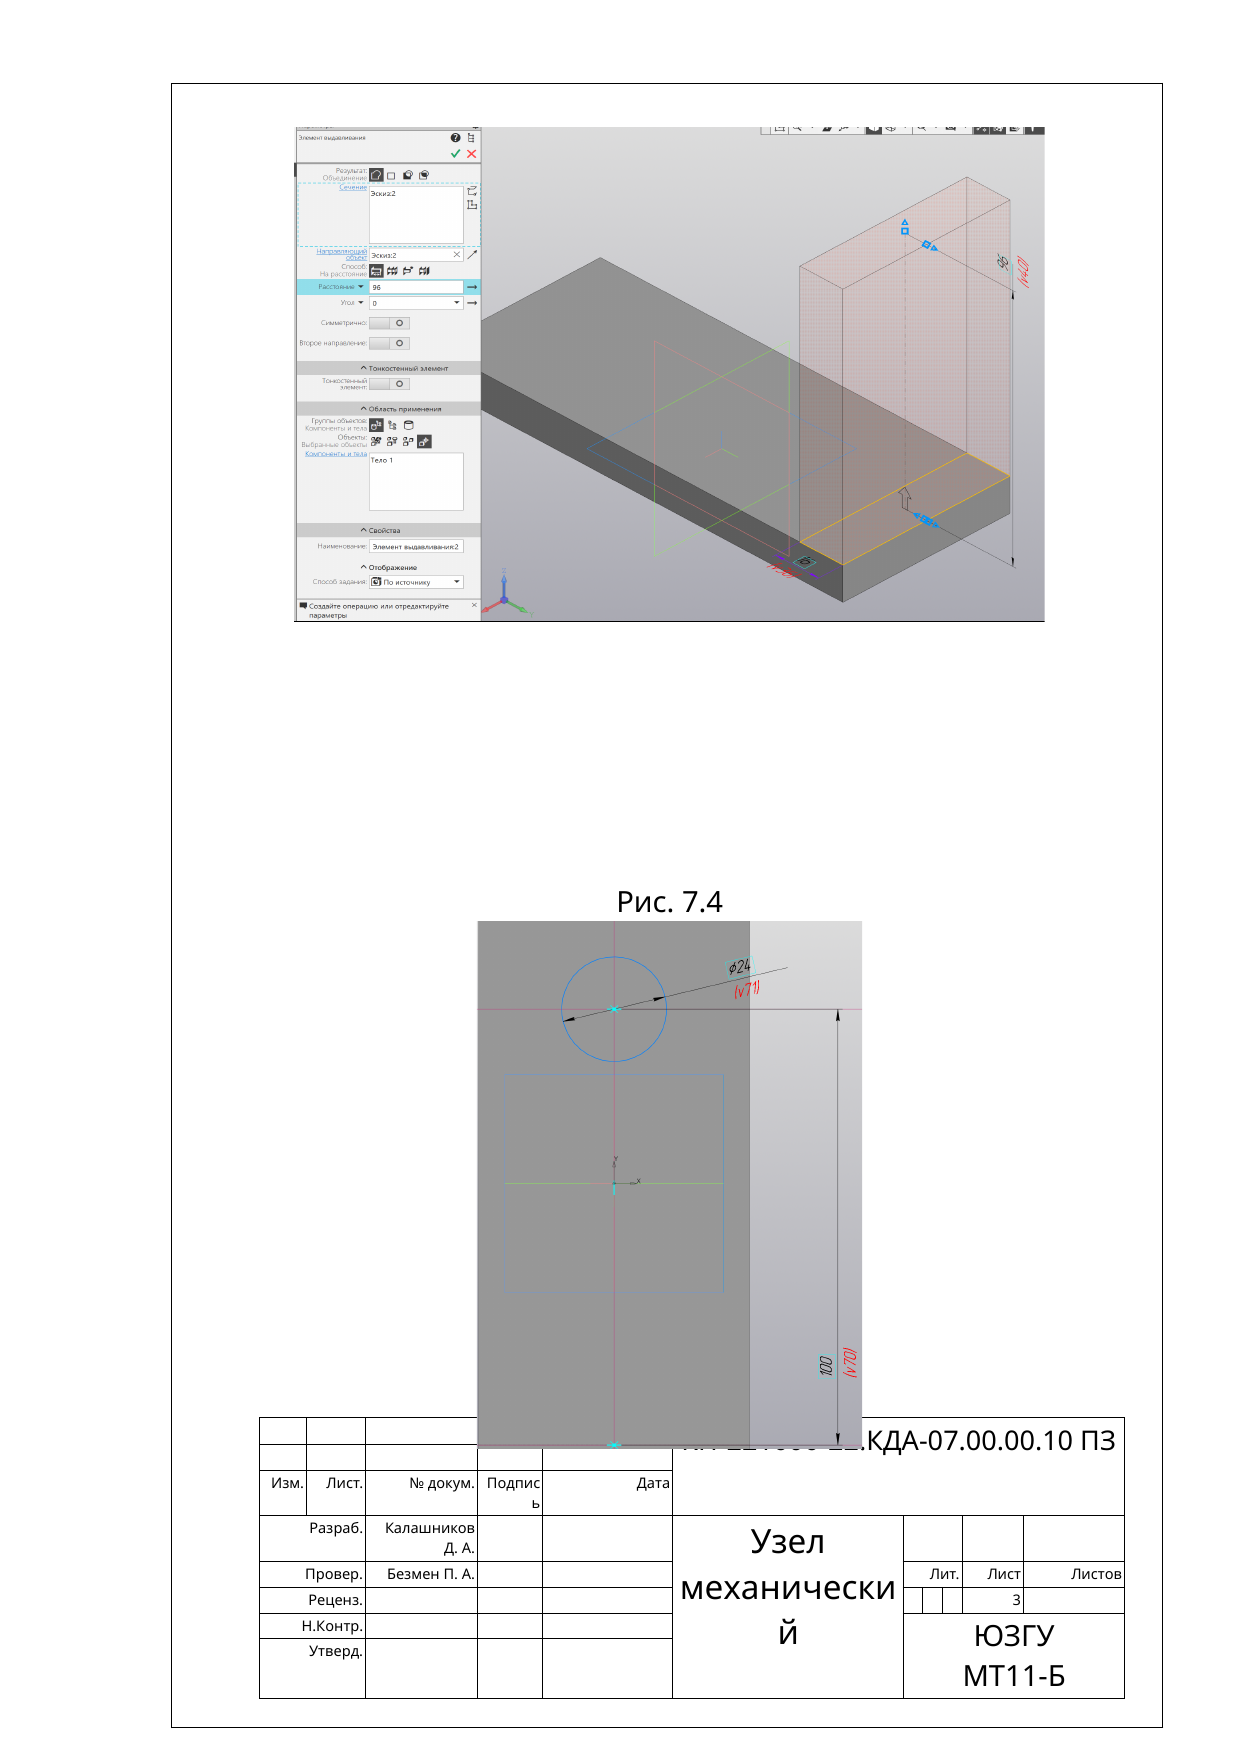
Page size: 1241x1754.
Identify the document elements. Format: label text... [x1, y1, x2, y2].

text Рис. 7.4 [216, 882, 1123, 921]
picture [294, 127, 1045, 622]
picture [476, 921, 863, 1449]
